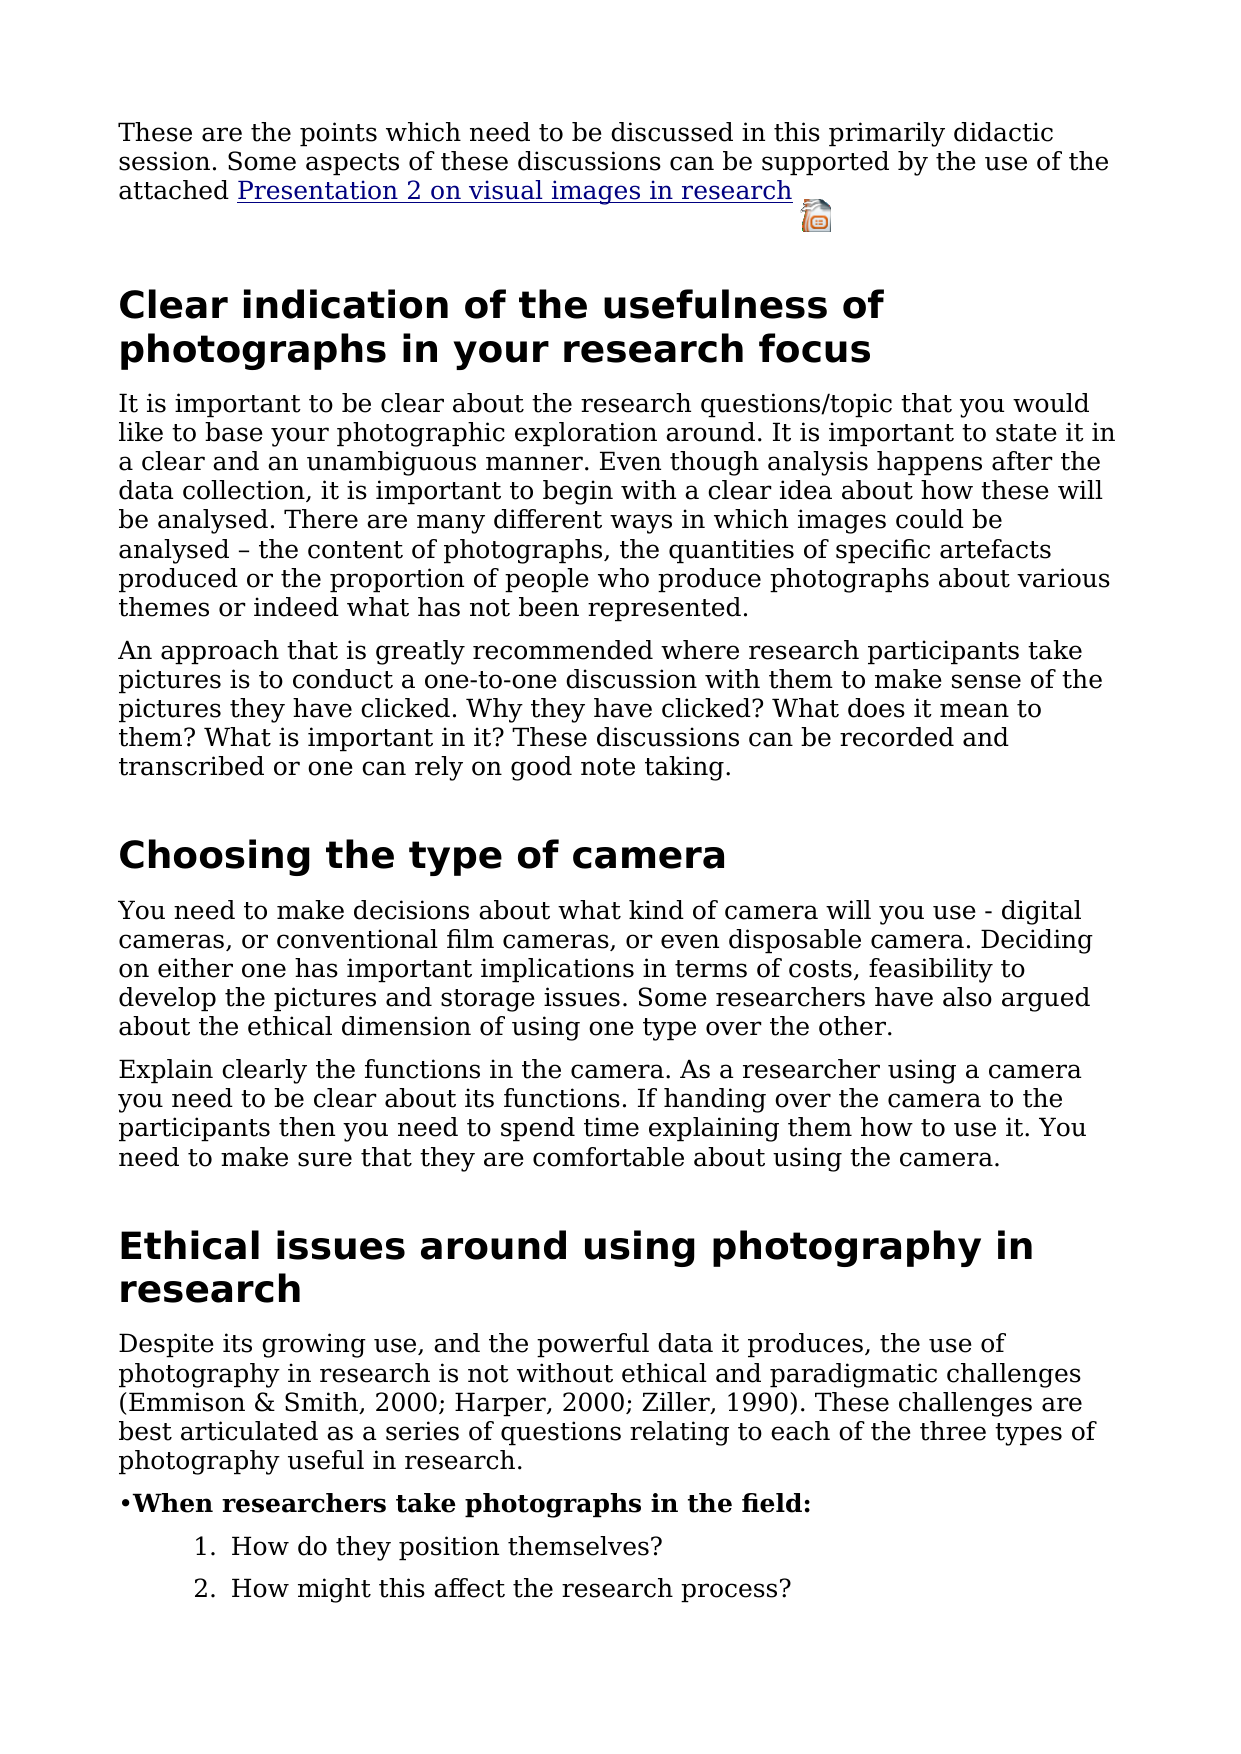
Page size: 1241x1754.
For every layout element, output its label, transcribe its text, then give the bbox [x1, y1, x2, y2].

text These are the points which need to be discussed in this primarily didactic session. Some aspects of these discussions can be supported by the use of the attached Presentation 2 on visual images in research [118, 118, 1122, 231]
picture [800, 199, 833, 232]
subtitle Choosing the type of camera [118, 834, 1122, 878]
subtitle Ethical issues around using photography in research [118, 1224, 1122, 1312]
list How might this affect the research process? [193, 1575, 1122, 1604]
text You need to make decisions about what kind of camera will you use - digital cameras, or conventional film cameras, or even disposable camera. Deciding on either one has important implications in terms of costs, feasibility to develop the pictures and storage issues. Some researchers have also argued about the ethical dimension of using one type over the other. [118, 896, 1122, 1042]
subtitle Clear indication of the usefulness of photographs in your research focus [118, 284, 1122, 371]
text It is important to be clear about the research questions/topic that you would like to base your photographic exploration around. It is important to state it in a clear and an unambiguous manner. Even though analysis happens after the data collection, it is important to begin with a clear idea about how these will be analysed. There are many different ways in which images could be analysed – the content of photographs, the quantities of specific artefacts produced or the proportion of people who produce photographs about various themes or indeed what has not been represented. [118, 389, 1122, 622]
text Despite its growing use, and the powerful data it produces, the use of photography in research is not without ethical and paradigmatic challenges (Emmison & Smith, 2000; Harper, 2000; Ziller, 1990). These challenges are best articulated as a series of questions relating to each of the three types of photography useful in research. [118, 1330, 1122, 1476]
list How do they position themselves? [193, 1532, 1122, 1561]
list When researchers take photographs in the field: [118, 1489, 1122, 1518]
text Explain clearly the functions in the camera. As a researcher using a camera you need to be clear about its functions. If handing over the camera to the participants then you need to spend time explaining them how to use it. You need to make sure that they are comfortable about using the camera. [118, 1055, 1122, 1172]
text An approach that is greatly recommended where research participants take pictures is to conduct a one-to-one discussion with them to make sense of the pictures they have clicked. Why they have clicked? What does it mean to them? What is important in it? These discussions can be recorded and transcribed or one can rely on good note taking. [118, 636, 1122, 782]
